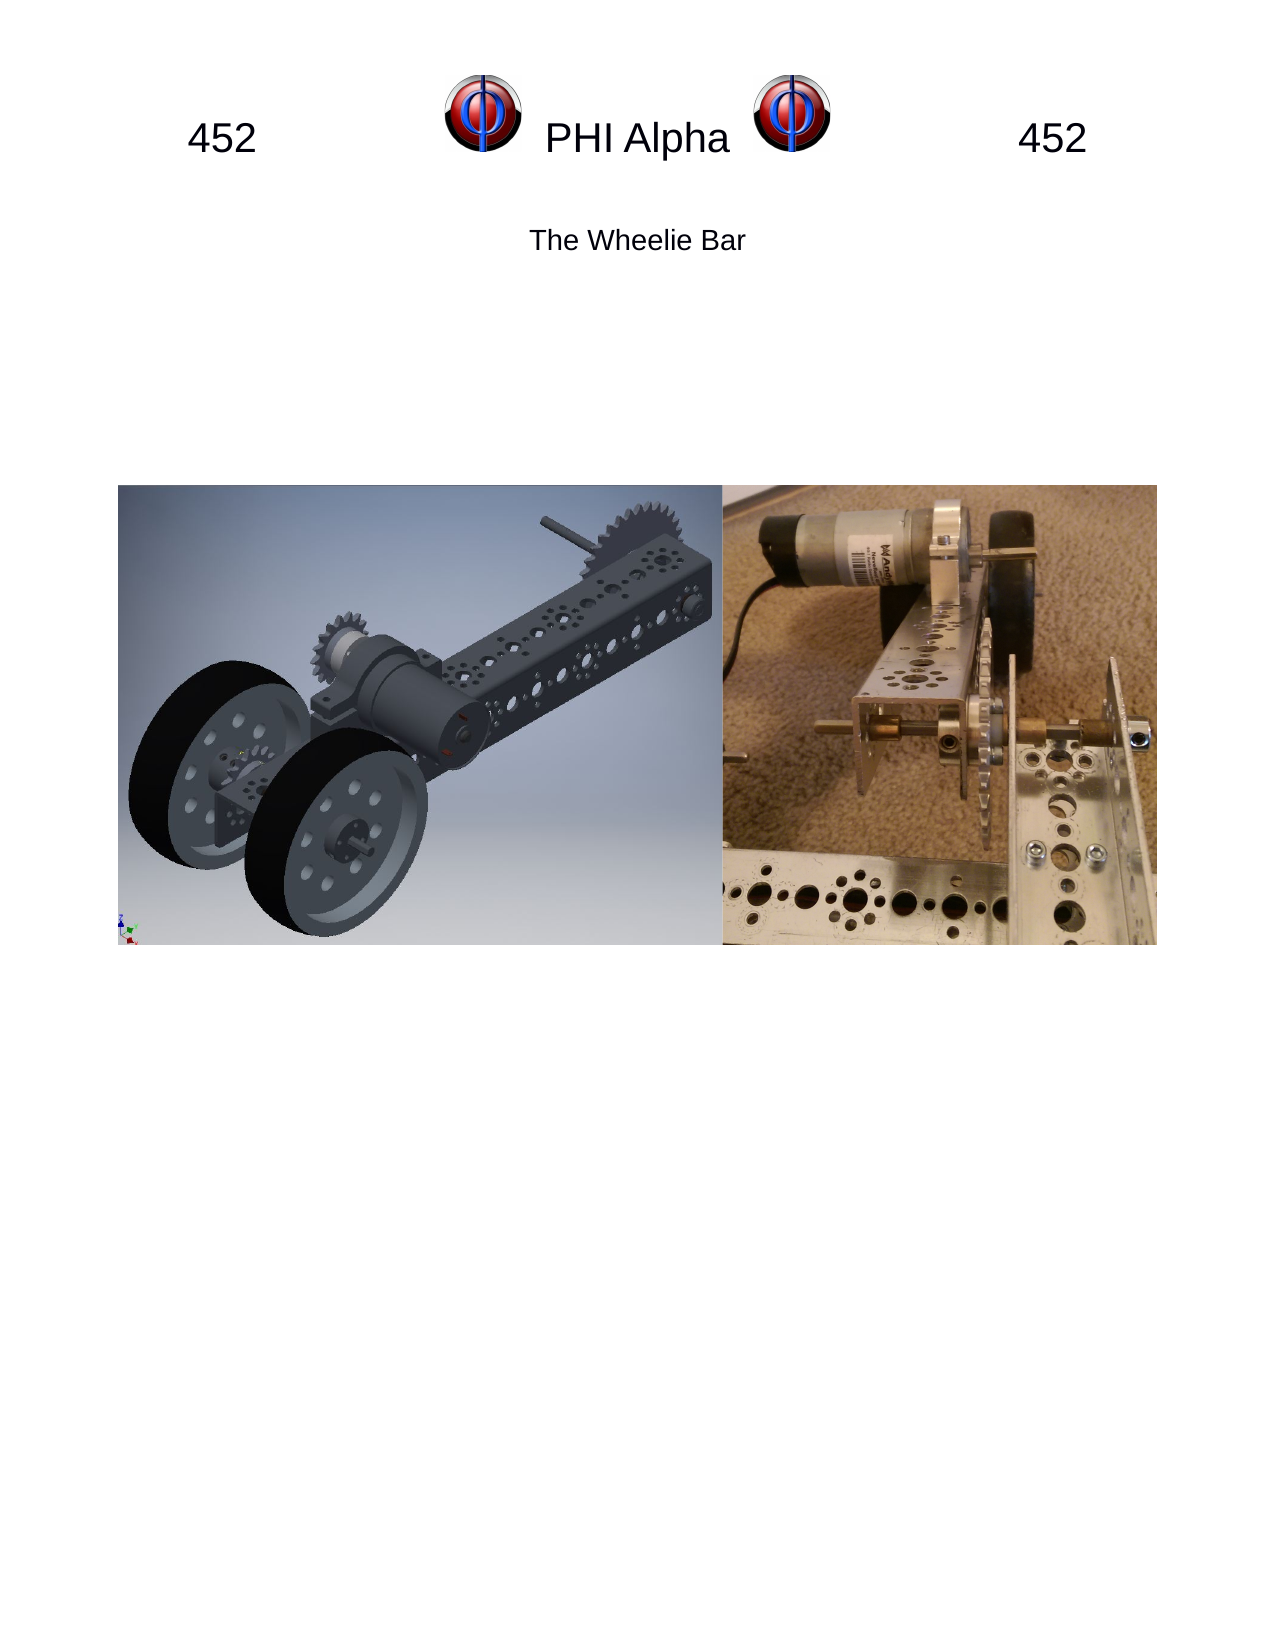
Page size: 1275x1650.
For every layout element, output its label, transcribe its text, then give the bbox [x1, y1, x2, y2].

picture [118, 485, 1157, 945]
text The Wheelie Bar [150, 223, 1125, 257]
picture [444, 75, 522, 152]
picture [753, 75, 831, 152]
